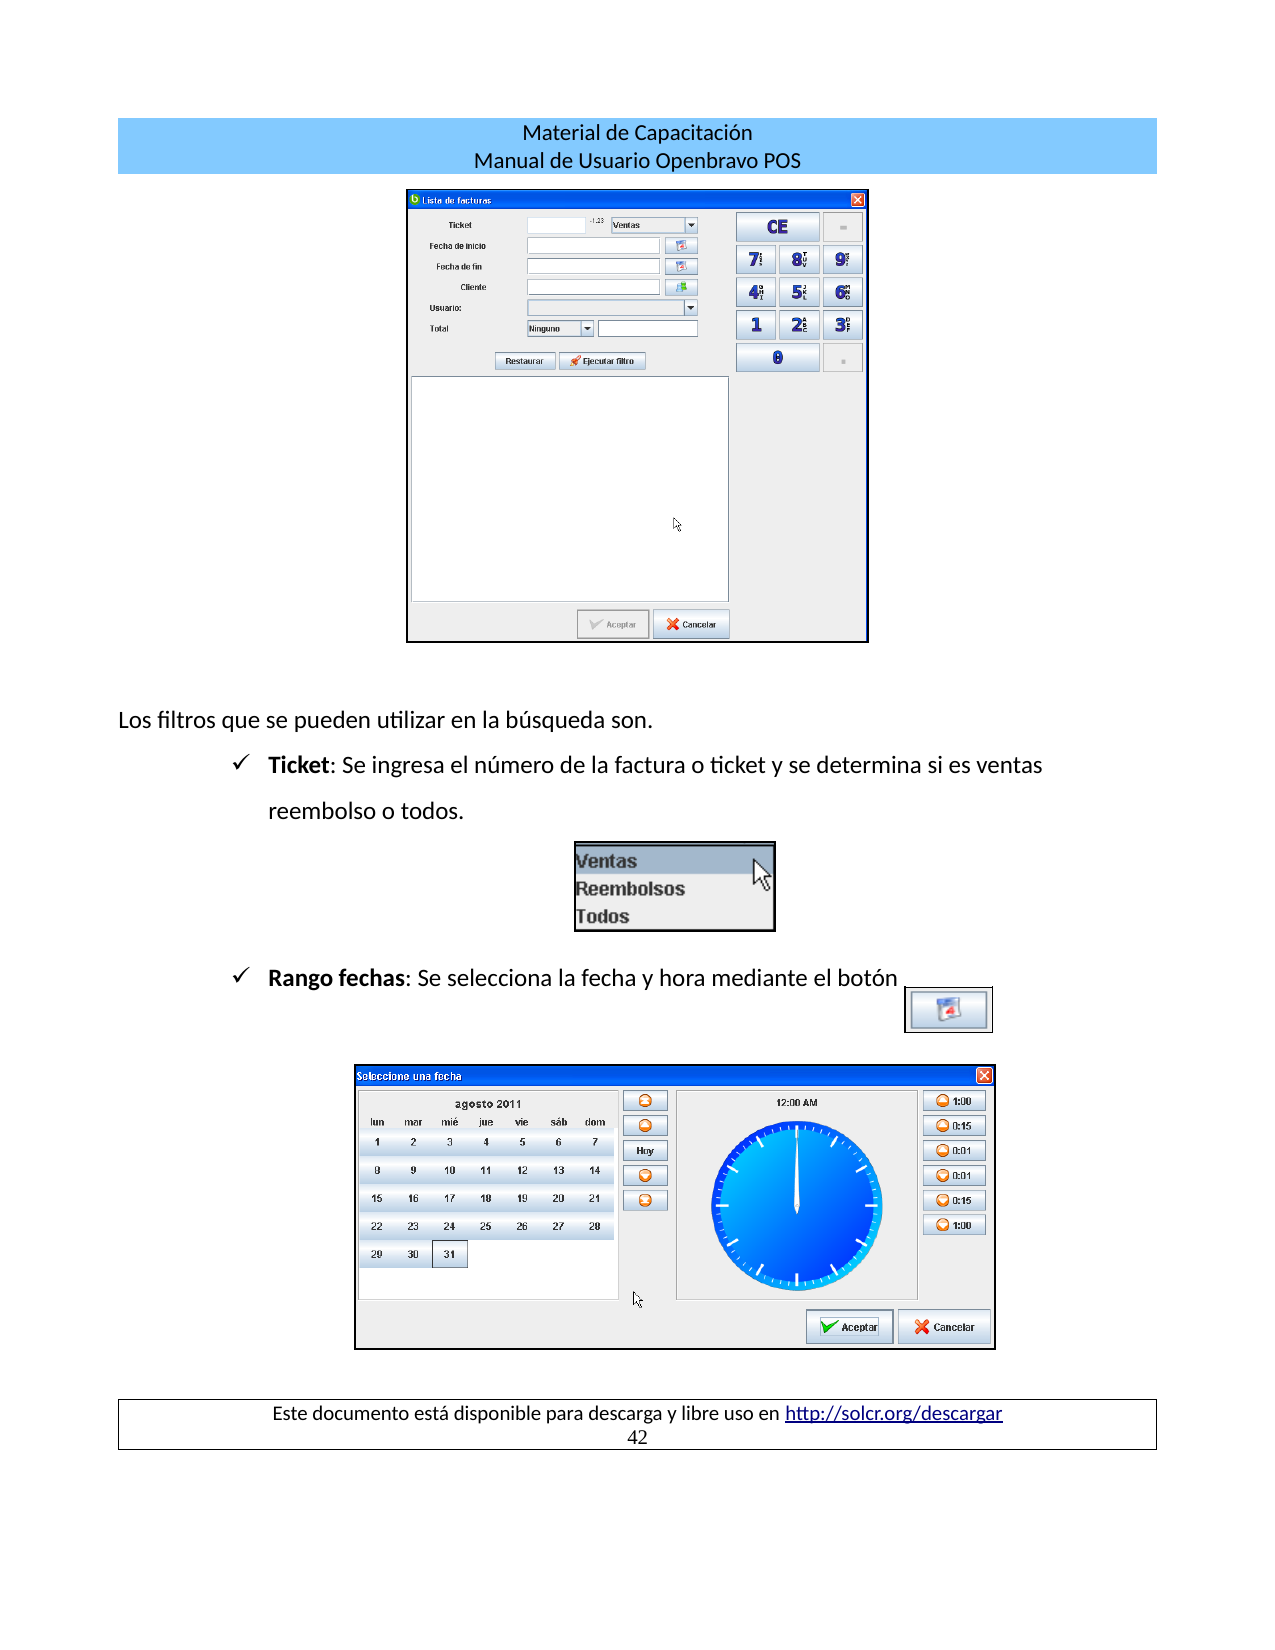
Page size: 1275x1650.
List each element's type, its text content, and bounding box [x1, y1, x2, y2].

text Los filtros que se pueden utilizar en la búsqueda son. [118, 704, 1157, 734]
list Ticket: Se ingresa el número de la factura o ticket y se determina si es ventas reembolso o todos. [231, 749, 1157, 826]
list Rango fechas: Se selecciona la fecha y hora mediante el botón [231, 962, 1157, 1033]
